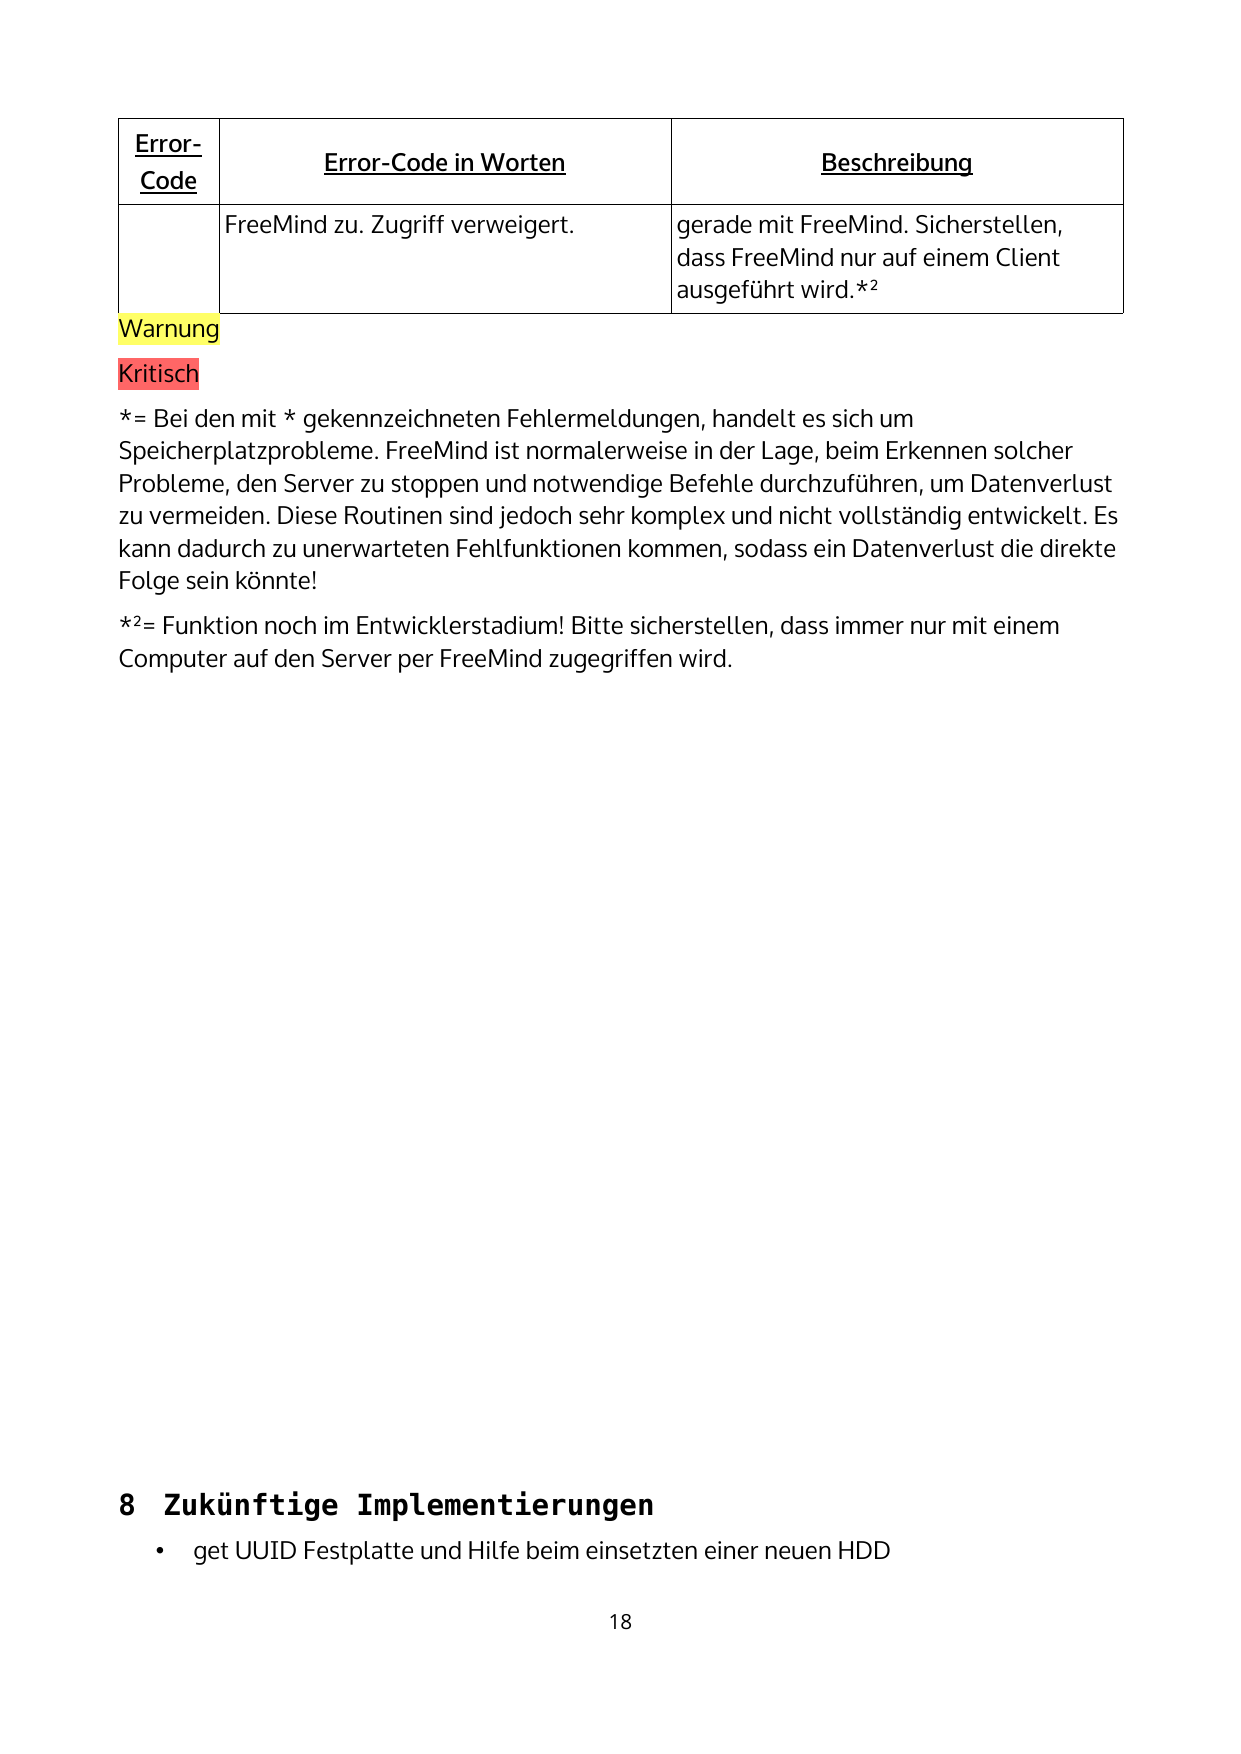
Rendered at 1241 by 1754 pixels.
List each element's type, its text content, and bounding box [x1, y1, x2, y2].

table_header Error-Code [119, 119, 219, 203]
text Kritisch [118, 358, 1122, 390]
list get UUID Festplatte und Hilfe beim einsetzten einer neuen HDD [156, 1535, 1122, 1567]
subtitle 8 Zukünftige Implementierungen [118, 1488, 1122, 1522]
table_cell gerade mit FreeMind. Sicherstellen, dass FreeMind nur auf einem Client ausgeführt wird.*² [672, 205, 1123, 312]
table_cell [119, 205, 219, 312]
text *= Bei den mit * gekennzeichneten Fehlermeldungen, handelt es sich um Speicherplatzprobleme. FreeMind ist normalerweise in der Lage, beim Erkennen solcher Probleme, den Server zu stoppen und notwendige Befehle durchzuführen, um Datenverlust zu vermeiden. Diese Routinen sind jedoch sehr komplex und nicht vollständig entwickelt. Es kann dadurch zu unerwarteten Fehlfunktionen kommen, sodass ein Datenverlust die direkte Folge sein könnte! [118, 403, 1122, 598]
text Warnung [118, 314, 1122, 345]
table_cell FreeMind zu. Zugriff verweigert. [220, 205, 671, 312]
table_header Error-Code in Worten [220, 119, 671, 203]
text *²= Funktion noch im Entwicklerstadium! Bitte sicherstellen, dass immer nur mit einem Computer auf den Server per FreeMind zugegriffen wird. [118, 610, 1122, 675]
table_header Beschreibung [672, 119, 1123, 203]
